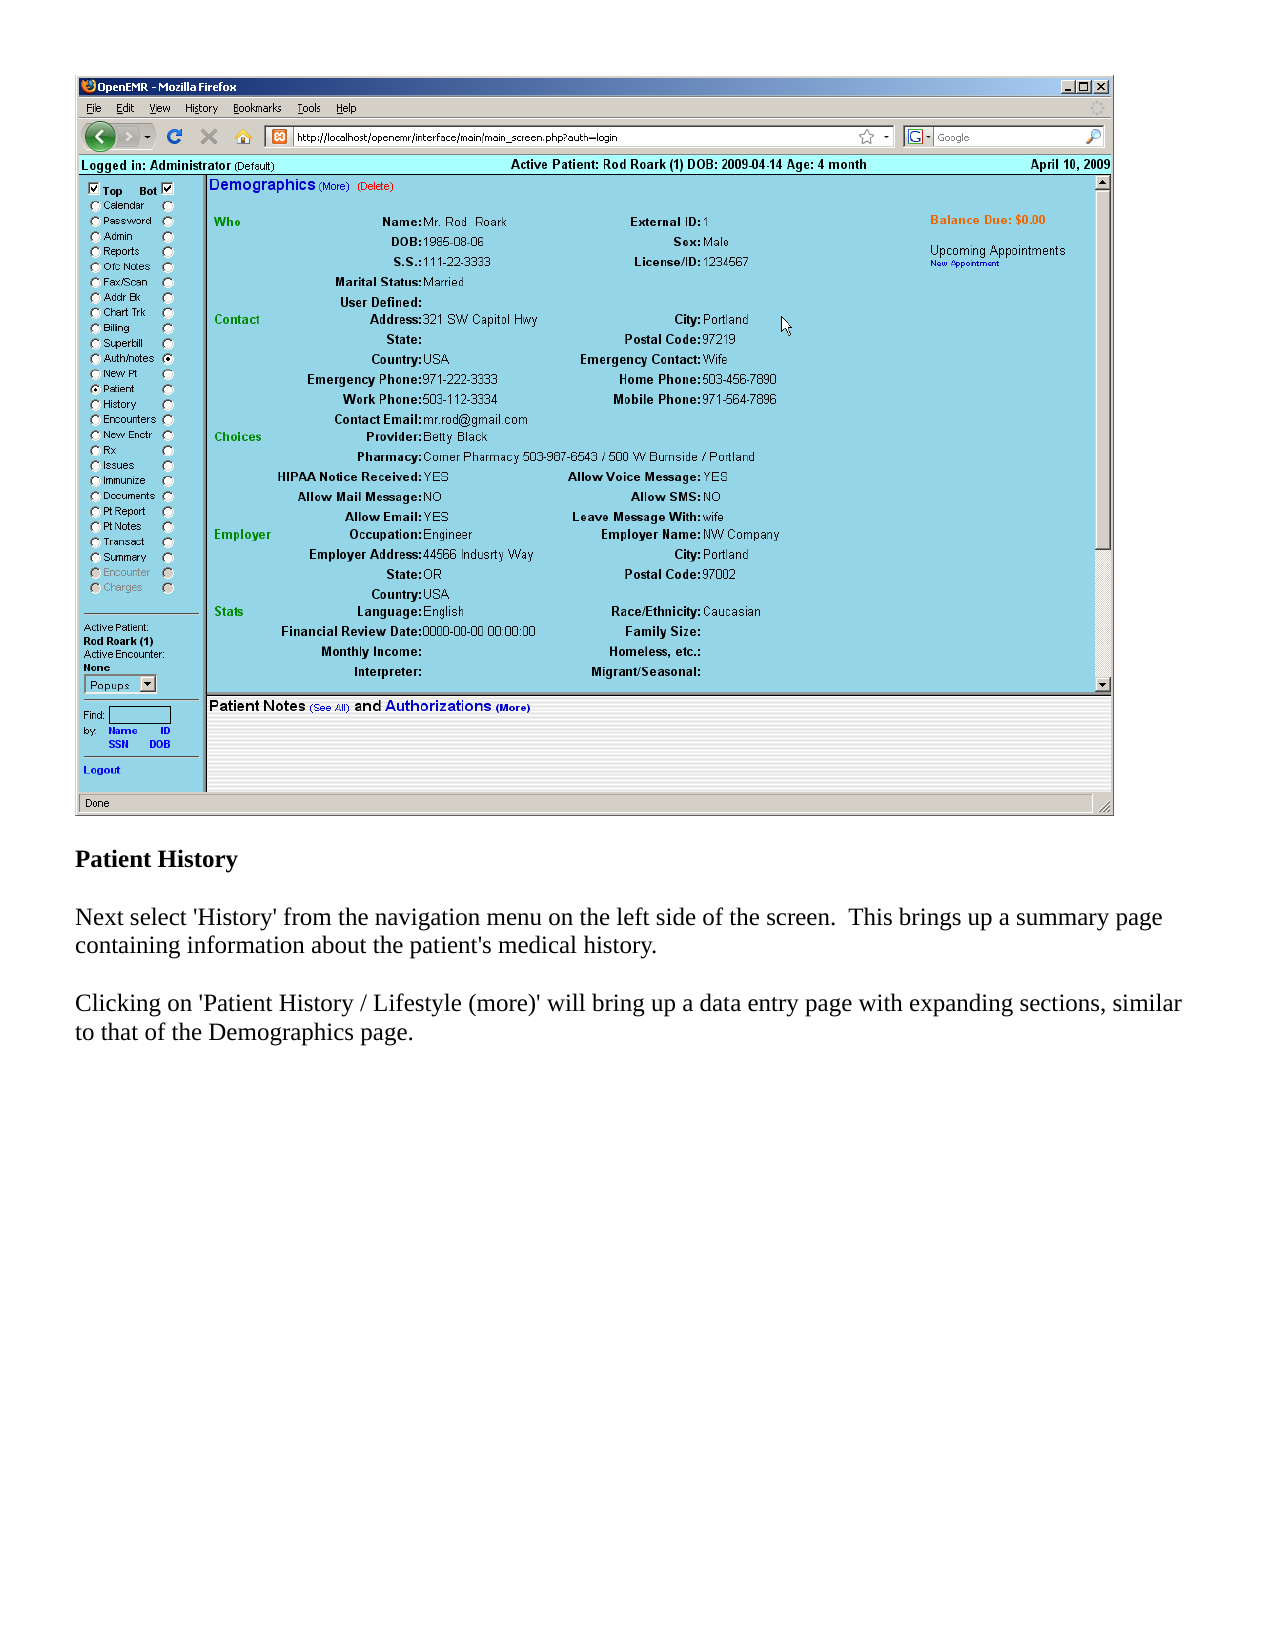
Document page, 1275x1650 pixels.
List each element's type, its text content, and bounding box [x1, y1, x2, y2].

text Next select 'History' from the navigation menu on the left side of the screen. This brings up a summary page containing information about the patient's medical history. [75, 902, 1200, 959]
text Clicking on 'Patient History / Lifestyle (more)' will bring up a data entry page with expanding sections, similar to that of the Demographics page. [75, 988, 1200, 1045]
text Patient History [75, 844, 1200, 873]
picture [75, 75, 1114, 816]
